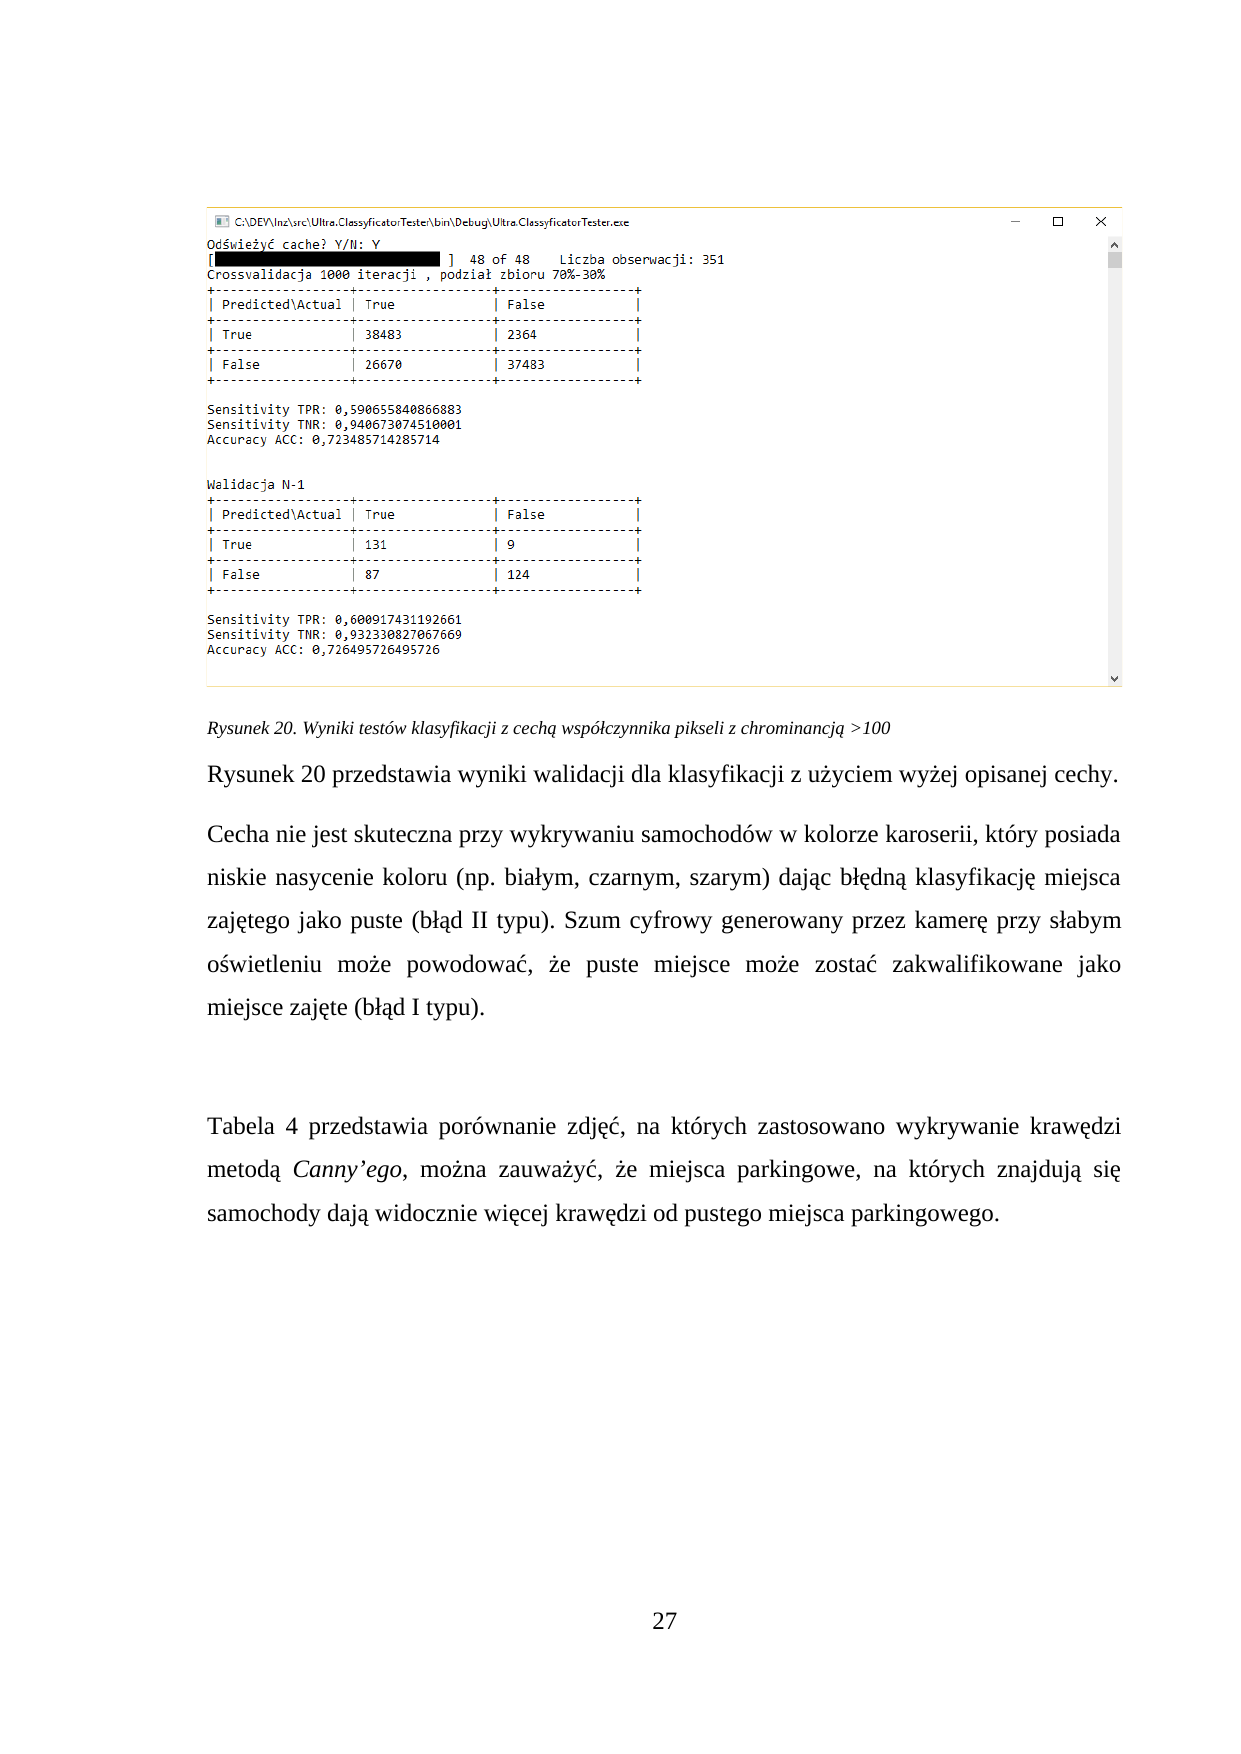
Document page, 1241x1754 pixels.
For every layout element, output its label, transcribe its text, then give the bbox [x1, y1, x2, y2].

text Rysunek 20. Wyniki testów klasyfikacji z cechą współczynnika pikseli z chrominancją >100 [207, 717, 1122, 739]
text Rysunek 20 przedstawia wyniki walidacji dla klasyfikacji z użyciem wyżej opisanej cechy. [207, 759, 1122, 788]
text Tabela 4 przedstawia porównanie zdjęć, na których zastosowano wykrywanie krawędzi metodą Canny’ego, można zauważyć, że miejsca parkingowe, na których znajdują się samochody dają widocznie więcej krawędzi od pustego miejsca parkingowego. [207, 1111, 1122, 1226]
text Cecha nie jest skuteczna przy wykrywaniu samochodów w kolorze karoserii, który posiada niskie nasycenie koloru (np. białym, czarnym, szarym) dając błędną klasyfikację miejsca zajętego jako puste (błąd II typu). Szum cyfrowy generowany przez kamerę przy słabym oświetleniu może powodować, że puste miejsce może zostać zakwalifikowane jako miejsce zajęte (błąd I typu). [207, 819, 1122, 1021]
